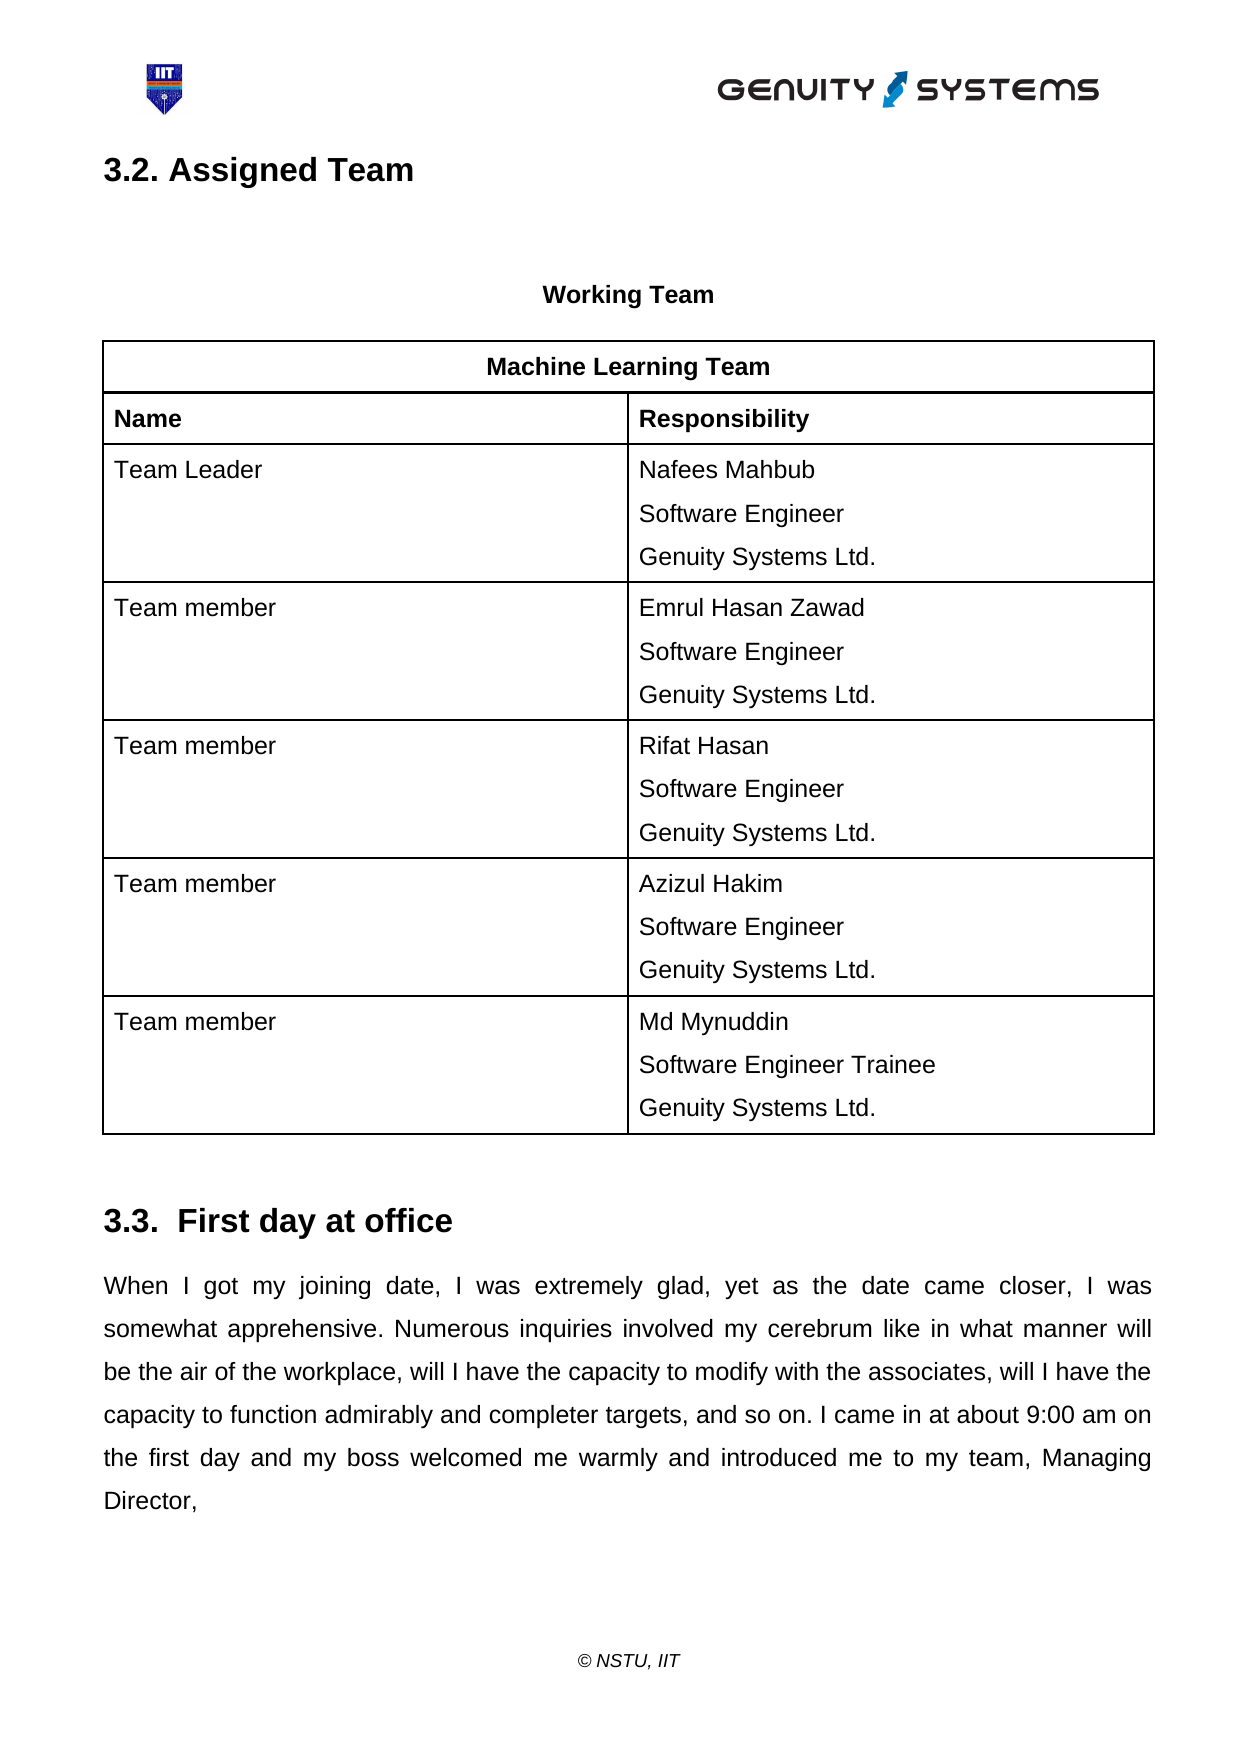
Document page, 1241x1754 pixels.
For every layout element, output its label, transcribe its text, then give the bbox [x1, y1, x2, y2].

picture [714, 70, 1101, 108]
table_cell Rifat Hasan Software Engineer Genuity Systems Ltd. [629, 721, 1153, 857]
subtitle 3.3. First day at office [103, 1201, 1153, 1239]
table_cell Team member [104, 859, 627, 995]
subtitle 3.2. Assigned Team [103, 150, 1153, 188]
picture [137, 62, 192, 117]
table_cell Team member [104, 583, 627, 719]
table_cell Nafees Mahbub Software Engineer Genuity Systems Ltd. [629, 445, 1153, 581]
table_cell Responsibility [629, 394, 1153, 443]
text When I got my joining date, I was extremely glad, yet as the date came closer, I was somewhat apprehensive. Numerous inquiries involved my cerebrum like in what manner will be the air of the workplace, will I have the capacity to modify with the associates, will I have the capacity to function admirably and completer targets, and so on. I came in at about 9:00 am on the first day and my boss welcomed me warmly and introduced me to my team, Managing Director, [103, 1271, 1153, 1515]
table_header Machine Learning Team [104, 342, 1153, 391]
table_cell Emrul Hasan Zawad Software Engineer Genuity Systems Ltd. [629, 583, 1153, 719]
table_cell Team Leader [104, 445, 627, 581]
table_cell Azizul Hakim Software Engineer Genuity Systems Ltd. [629, 859, 1153, 995]
table_cell Team member [104, 721, 627, 857]
table_cell Name [104, 394, 627, 443]
table_cell Team member [104, 997, 627, 1133]
text Working Team [103, 280, 1153, 308]
table_cell Md Mynuddin Software Engineer Trainee Genuity Systems Ltd. [629, 997, 1153, 1133]
